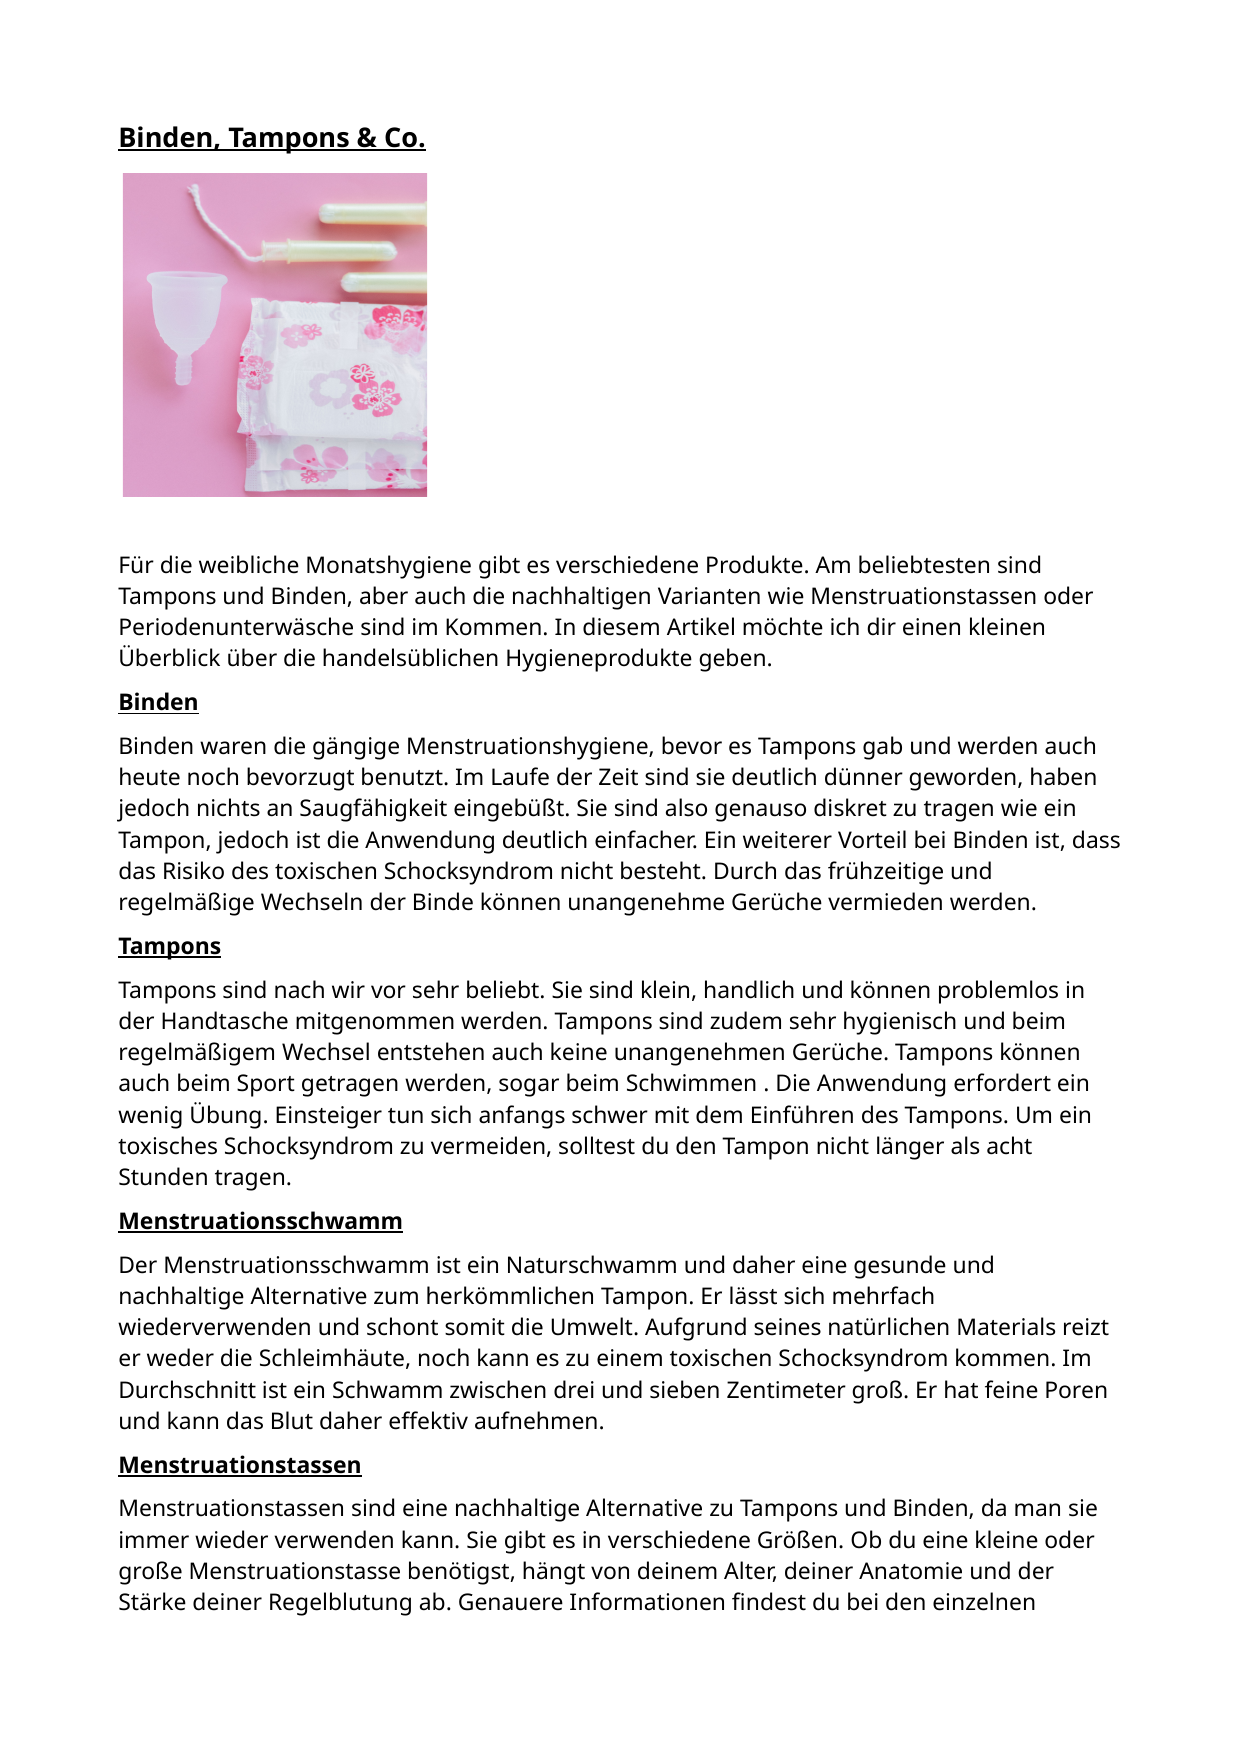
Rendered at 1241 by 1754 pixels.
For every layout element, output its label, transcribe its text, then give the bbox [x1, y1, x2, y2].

text Binden waren die gängige Menstruationshygiene, bevor es Tampons gab und werden auch heute noch bevorzugt benutzt. Im Laufe der Zeit sind sie deutlich dünner geworden, haben jedoch nichts an Saugfähigkeit eingebüßt. Sie sind also genauso diskret zu tragen wie ein Tampon, jedoch ist die Anwendung deutlich einfacher. Ein weiterer Vorteil bei Binden ist, dass das Risiko des toxischen Schocksyndrom nicht besteht. Durch das frühzeitige und regelmäßige Wechseln der Binde können unangenehme Gerüche vermieden werden. [118, 730, 1122, 917]
picture [122, 173, 428, 497]
text Menstruationsschwamm [118, 1205, 1122, 1236]
text Tampons [118, 930, 1122, 961]
text Menstruationstassen sind eine nachhaltige Alternative zu Tampons und Binden, da man sie immer wieder verwenden kann. Sie gibt es in verschiedene Größen. Ob du eine kleine oder große Menstruationstasse benötigst, hängt von deinem Alter, deiner Anatomie und der Stärke deiner Regelblutung ab. Genauere Informationen findest du bei den einzelnen [118, 1492, 1122, 1617]
text Menstruationstassen [118, 1448, 1122, 1480]
text Der Menstruationsschwamm ist ein Naturschwamm und daher eine gesunde und nachhaltige Alternative zum herkömmlichen Tampon. Er lässt sich mehrfach wiederverwenden und schont somit die Umwelt. Aufgrund seines natürlichen Materials reizt er weder die Schleimhäute, noch kann es zu einem toxischen Schocksyndrom kommen. Im Durchschnitt ist ein Schwamm zwischen drei und sieben Zentimeter groß. Er hat feine Poren und kann das Blut daher effektiv aufnehmen. [118, 1248, 1122, 1436]
text Für die weibliche Monatshygiene gibt es verschiedene Produkte. Am beliebtesten sind Tampons und Binden, aber auch die nachhaltigen Varianten wie Menstruationstassen oder Periodenunterwäsche sind im Kommen. In diesem Artikel möchte ich dir einen kleinen Überblick über die handelsüblichen Hygieneprodukte geben. [118, 548, 1122, 673]
text Binden [118, 686, 1122, 717]
text Tampons sind nach wir vor sehr beliebt. Sie sind klein, handlich und können problemlos in der Handtasche mitgenommen werden. Tampons sind zudem sehr hygienisch und beim regelmäßigem Wechsel entstehen auch keine unangenehmen Gerüche. Tampons können auch beim Sport getragen werden, sogar beim Schwimmen . Die Anwendung erfordert ein wenig Übung. Einsteiger tun sich anfangs schwer mit dem Einführen des Tampons. Um ein toxisches Schocksyndrom zu vermeiden, solltest du den Tampon nicht länger als acht Stunden tragen. [118, 973, 1122, 1192]
text Binden, Tampons & Co. [118, 118, 1122, 155]
